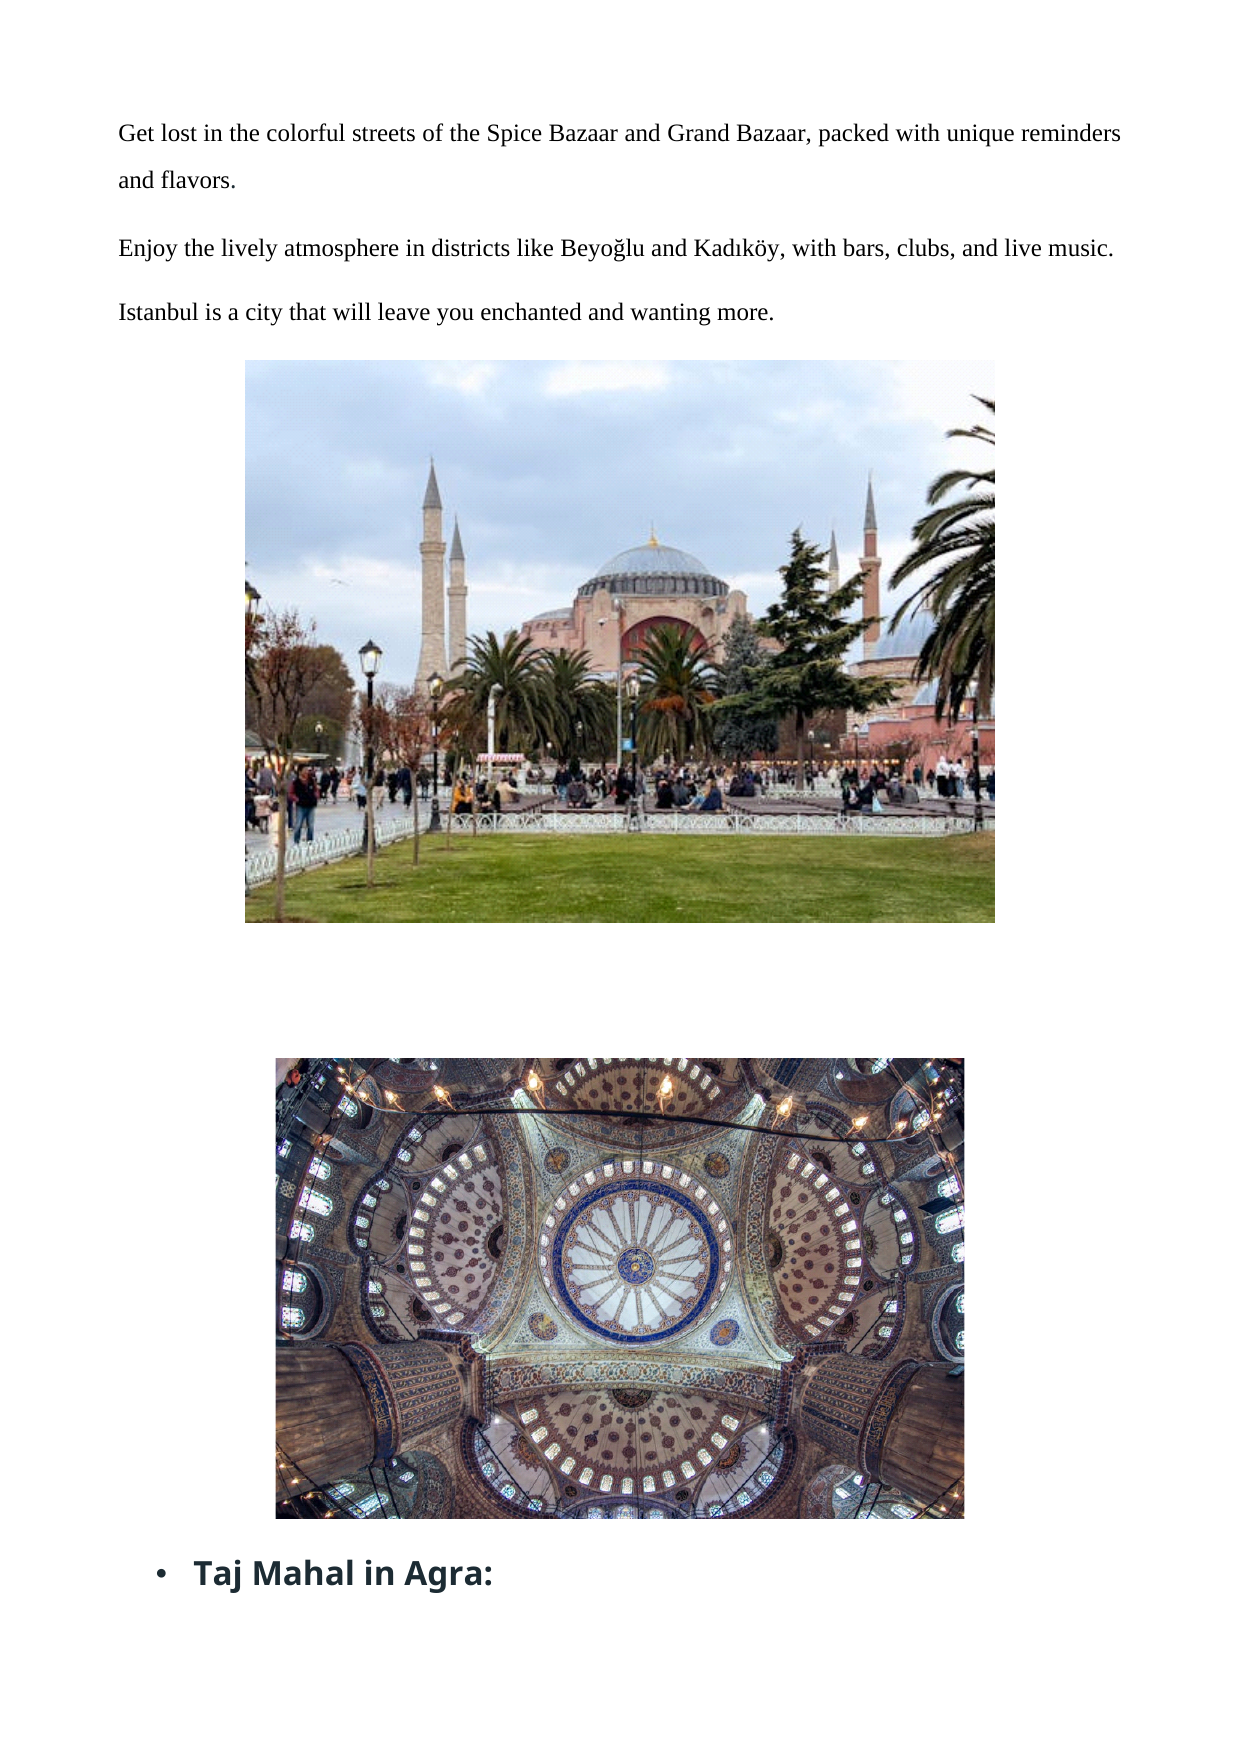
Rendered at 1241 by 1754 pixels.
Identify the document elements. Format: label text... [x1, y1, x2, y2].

list Taj Mahal in Agra: [156, 1549, 1122, 1595]
text Enjoy the lively atmosphere in districts like Beyoğlu and Kadıköy, with bars, clubs, and live music. [118, 233, 1122, 262]
text Get lost in the colorful streets of the Spice Bazaar and Grand Bazaar, packed with unique reminders and flavors. [118, 118, 1122, 196]
text Istanbul is a city that will leave you enchanted and wanting more. [118, 297, 1122, 326]
